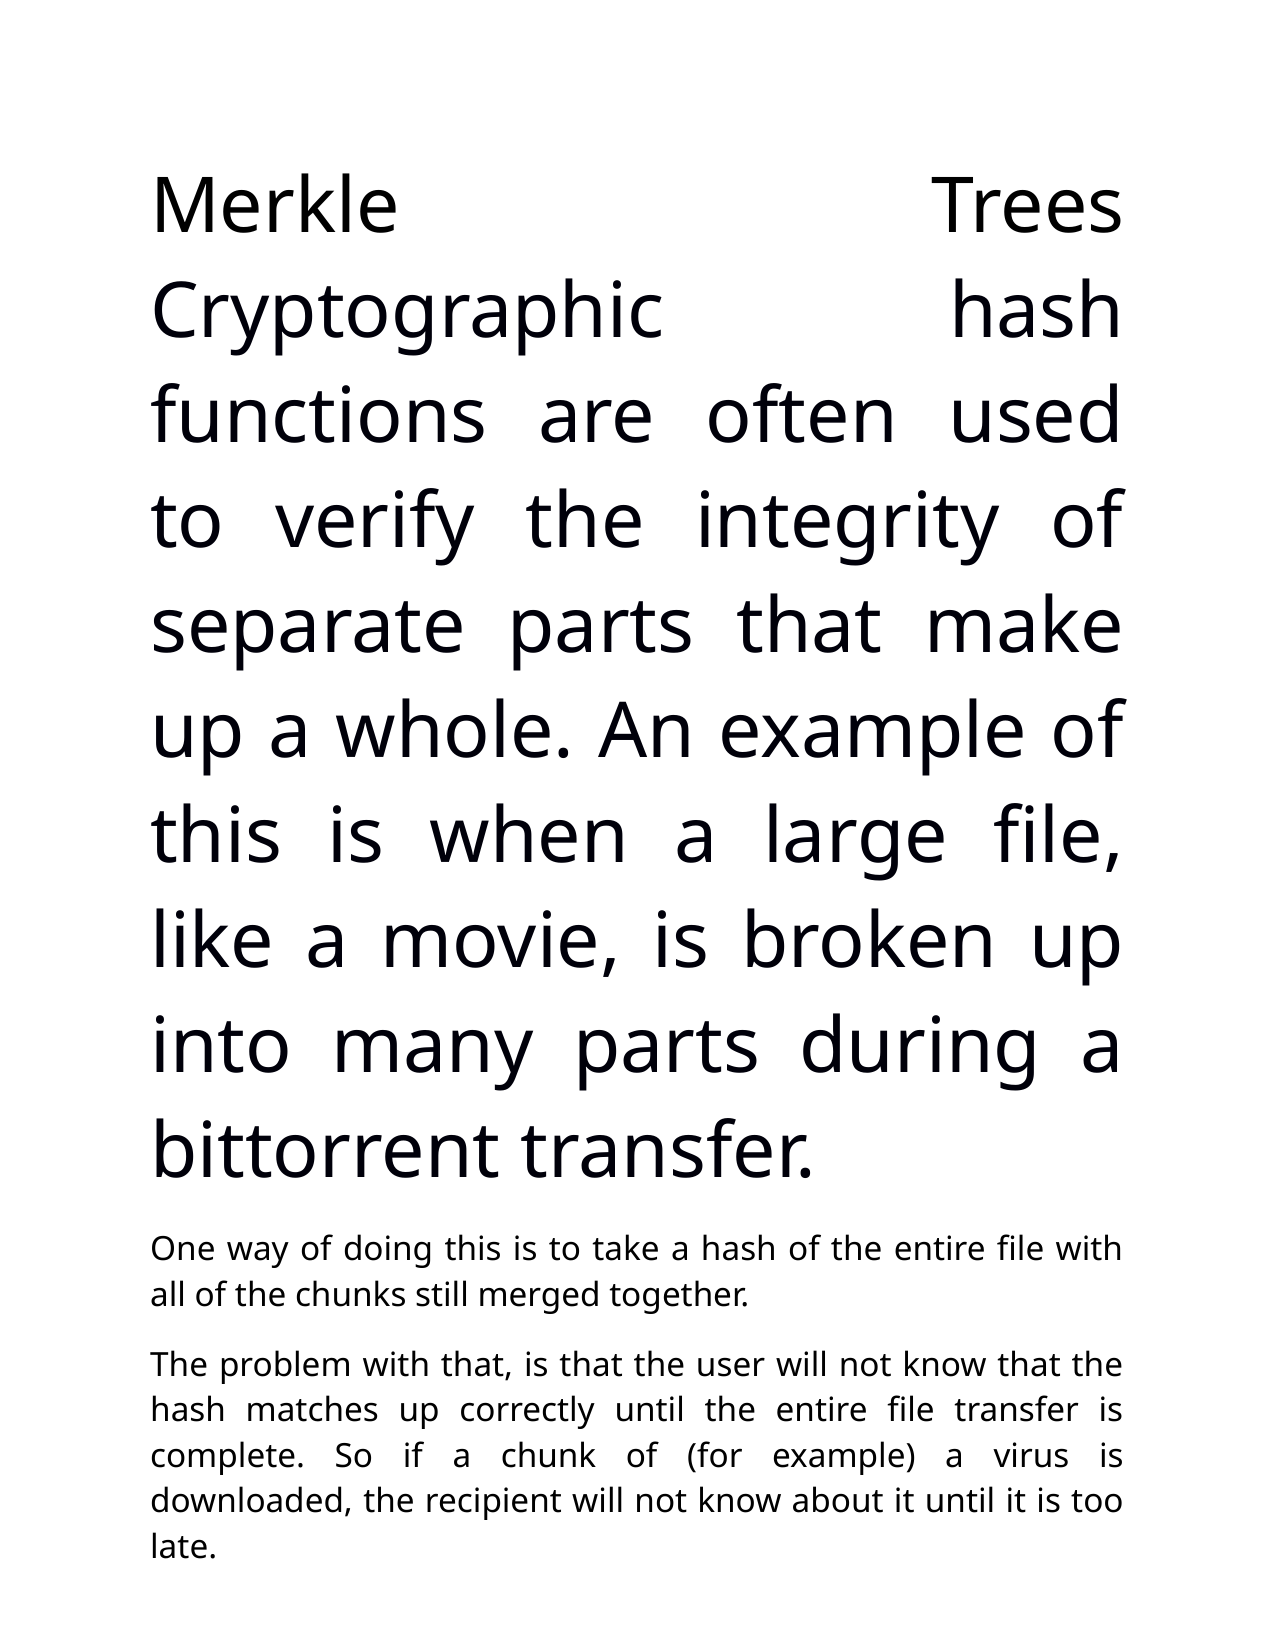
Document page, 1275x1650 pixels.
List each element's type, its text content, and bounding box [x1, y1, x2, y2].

text The problem with that, is that the user will not know that the hash matches up correctly until the entire file transfer is complete. So if a chunk of (for example) a virus is downloaded, the recipient will not know about it until it is too late. [150, 1341, 1125, 1568]
text One way of doing this is to take a hash of the entire file with all of the chunks still merged together. [150, 1225, 1125, 1316]
subtitle Merkle Trees Cryptographic hash functions are often used to verify the integrity of separate parts that make up a whole. An example of this is when a large file, like a movie, is broken up into many parts during a bittorrent transfer. [150, 150, 1125, 1200]
